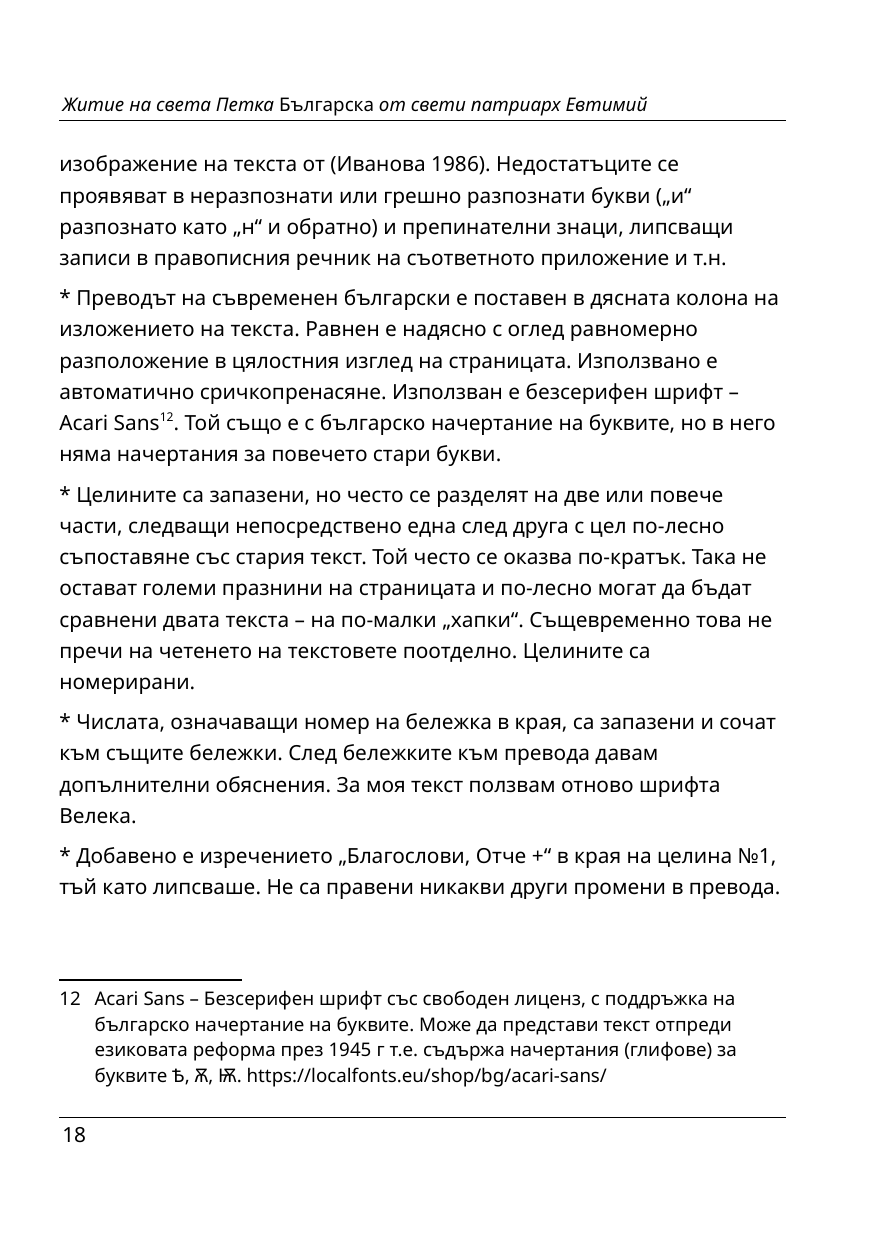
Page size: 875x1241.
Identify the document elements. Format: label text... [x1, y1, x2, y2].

text изображение на текста от (Иванова 1986). Недостатъците се проявяват в неразпознати или грешно разпознати букви („и“ разпознато като „н“ и обратно) и препинателни знаци, липсващи записи в правописния речник на съответното приложение и т.н. [59, 149, 786, 272]
text * Целините са запазени, но често се разделят на две или повече части, следващи непосредствено една след друга с цел по-лесно съпоставяне със стария текст. Той често се оказва по-кратък. Така не остават големи празнини на страницата и по-лесно могат да бъдат сравнени двата текста – на по-малки „хапки“. Същевременно това не пречи на четенето на текстовете поотделно. Целините са номерирани. [59, 480, 786, 696]
text * Числата, означаващи номер на бележка в края, са запазени и сочат към същите бележки. След бележките към превода давам допълнителни обяснения. За моя текст ползвам отново шрифта Велека. [59, 707, 786, 829]
text * Преводът на съвременен български е поставен в дясната колона на изложението на текста. Равнен е надясно с оглед равномерно разположение в цялостния изглед на страницата. Използвано е автоматично сричкопренасяне. Използван е безсерифен шрифт – Acari Sans. Той също е с българско начертание на буквите, но в него няма начертания за повечето стари букви. [59, 283, 786, 468]
text Acari Sans – Безсерифен шрифт със свободен лиценз, с поддръжка на българско начертание на буквите. Може да представи текст отпреди езиковата реформа през 1945 г т.е. съдържа начертания (глифове) за буквите Ѣ, Ѫ, Ѭ. https://localfonts.eu/shop/bg/acari-sans/ [59, 986, 786, 1088]
text * Добавено е изречението „Благослови, Отче +“ в края на целина №1, тъй като липсваше. Не са правени никакви други промени в превода. [59, 841, 786, 901]
